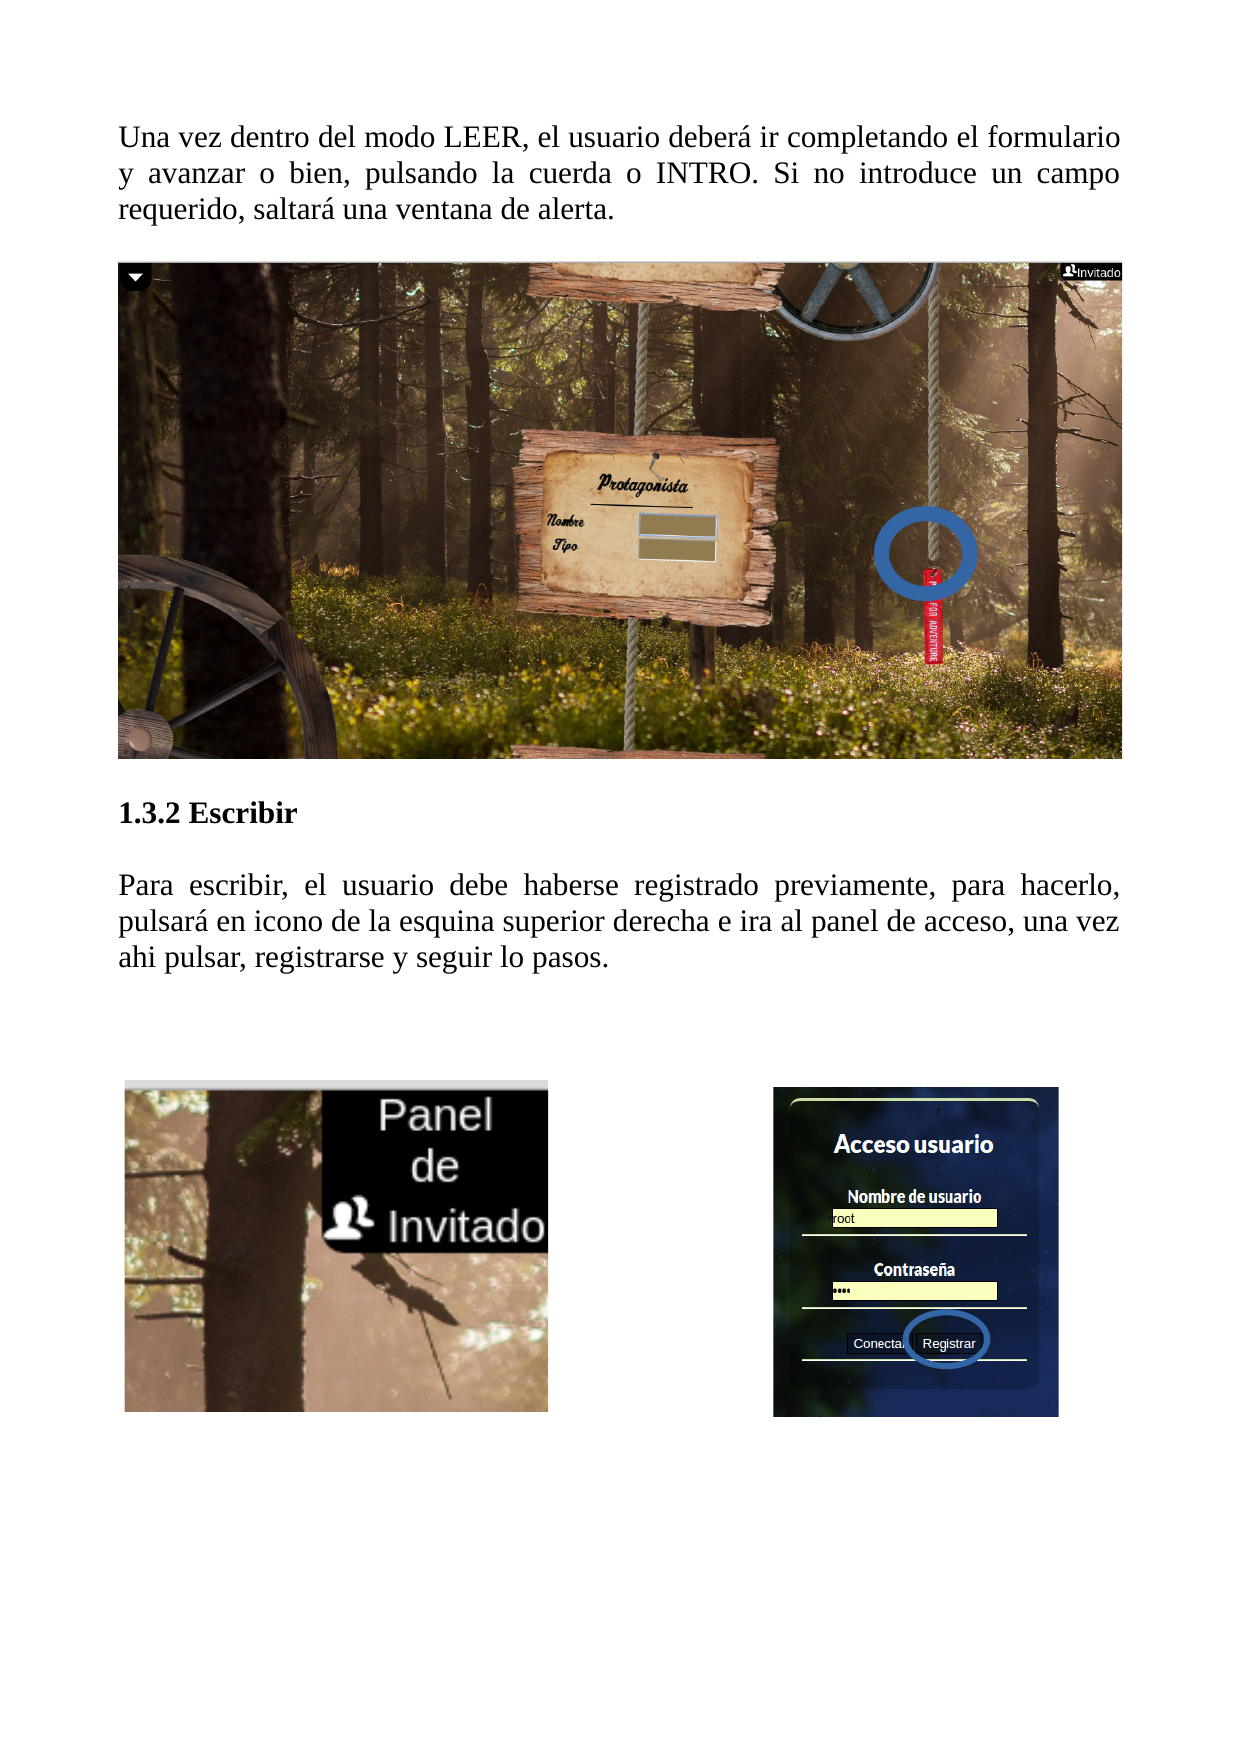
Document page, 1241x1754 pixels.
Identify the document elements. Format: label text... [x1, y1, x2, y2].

text 1.3.2 Escribir [118, 795, 1122, 831]
text Para escribir, el usuario debe haberse registrado previamente, para hacerlo, pulsará en icono de la esquina superior derecha e ira al panel de acceso, una vez ahi pulsar, registrarse y seguir lo pasos. [118, 867, 1122, 974]
picture [824, 1087, 1009, 1417]
picture [118, 261, 1123, 759]
text Una vez dentro del modo LEER, el usuario deberá ir completando el formulario y avanzar o bien, pulsando la cuerda o INTRO. Si no introduce un campo requerido, saltará una ventana de alerta. [118, 118, 1122, 226]
